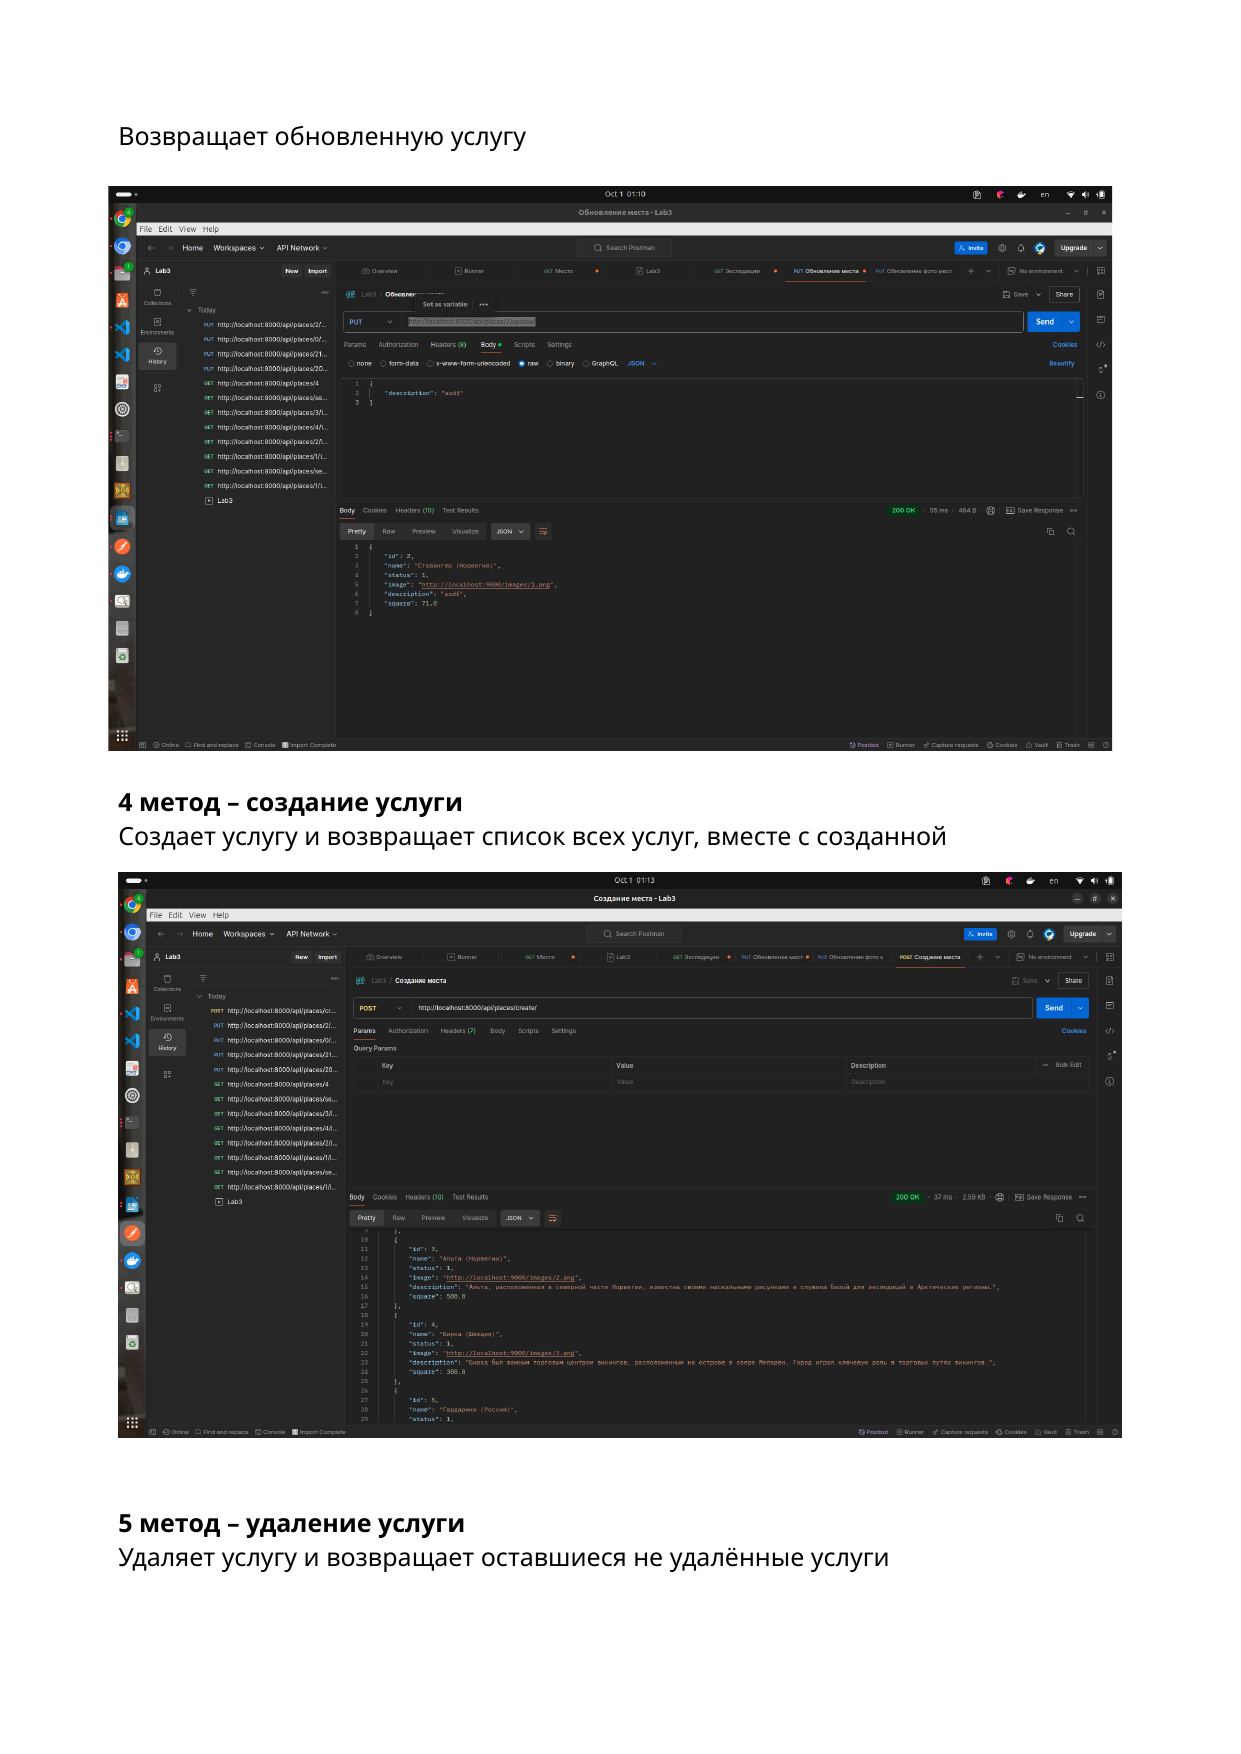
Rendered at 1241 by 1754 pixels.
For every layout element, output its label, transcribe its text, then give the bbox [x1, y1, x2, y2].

picture [118, 872, 1122, 1438]
picture [108, 186, 1113, 751]
text Удаляет услугу и возвращает оставшиеся не удалённые услуги [118, 1539, 1122, 1574]
text 5 метод – удаление услуги [118, 1438, 1122, 1539]
text 4 метод – создание услуги [118, 152, 1122, 819]
text Создает услугу и возвращает список всех услуг, вместе с созданной [118, 819, 1122, 853]
text Возвращает обновленную услугу [118, 118, 1122, 152]
text [118, 853, 1122, 872]
